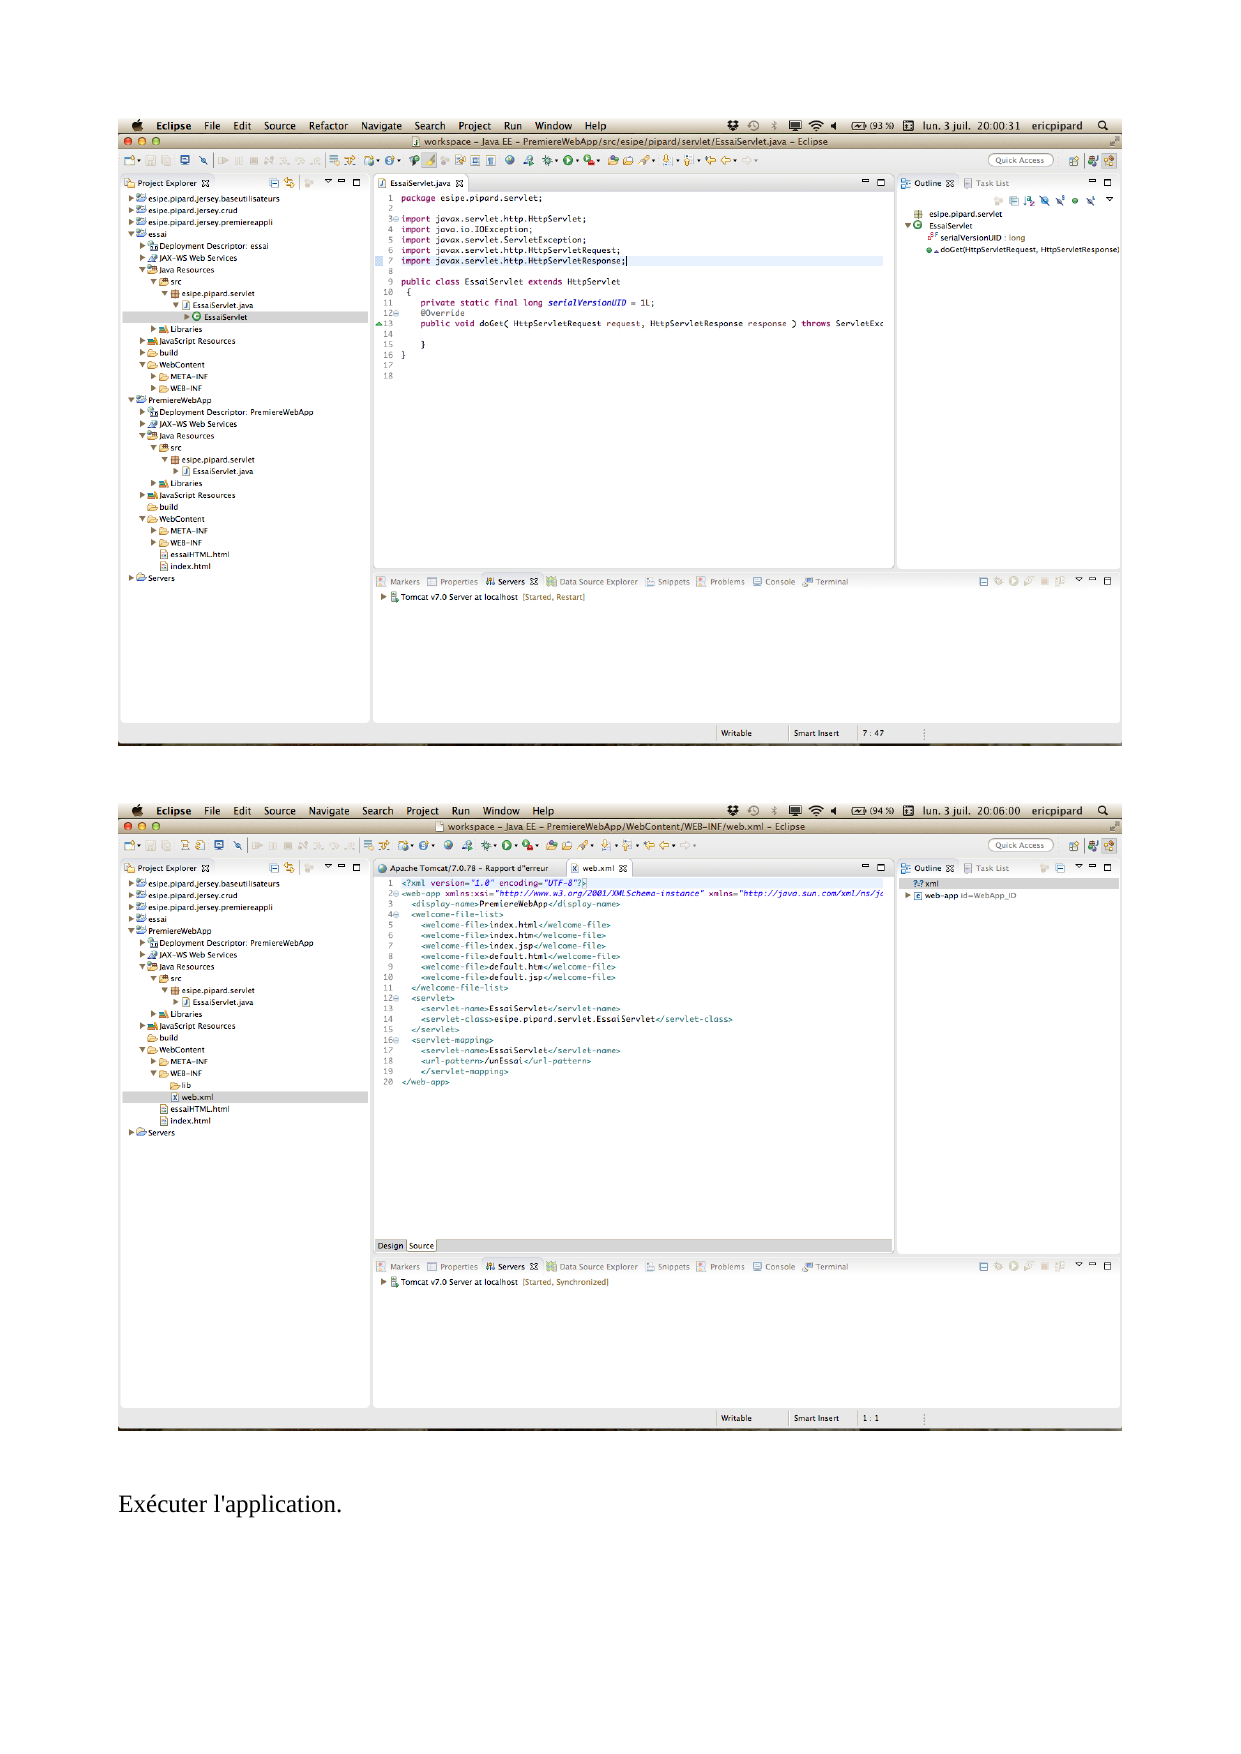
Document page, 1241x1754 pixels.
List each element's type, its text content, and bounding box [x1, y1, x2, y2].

picture [118, 803, 1122, 1431]
picture [118, 118, 1122, 746]
text Exécuter l'application. [118, 1489, 1122, 1518]
